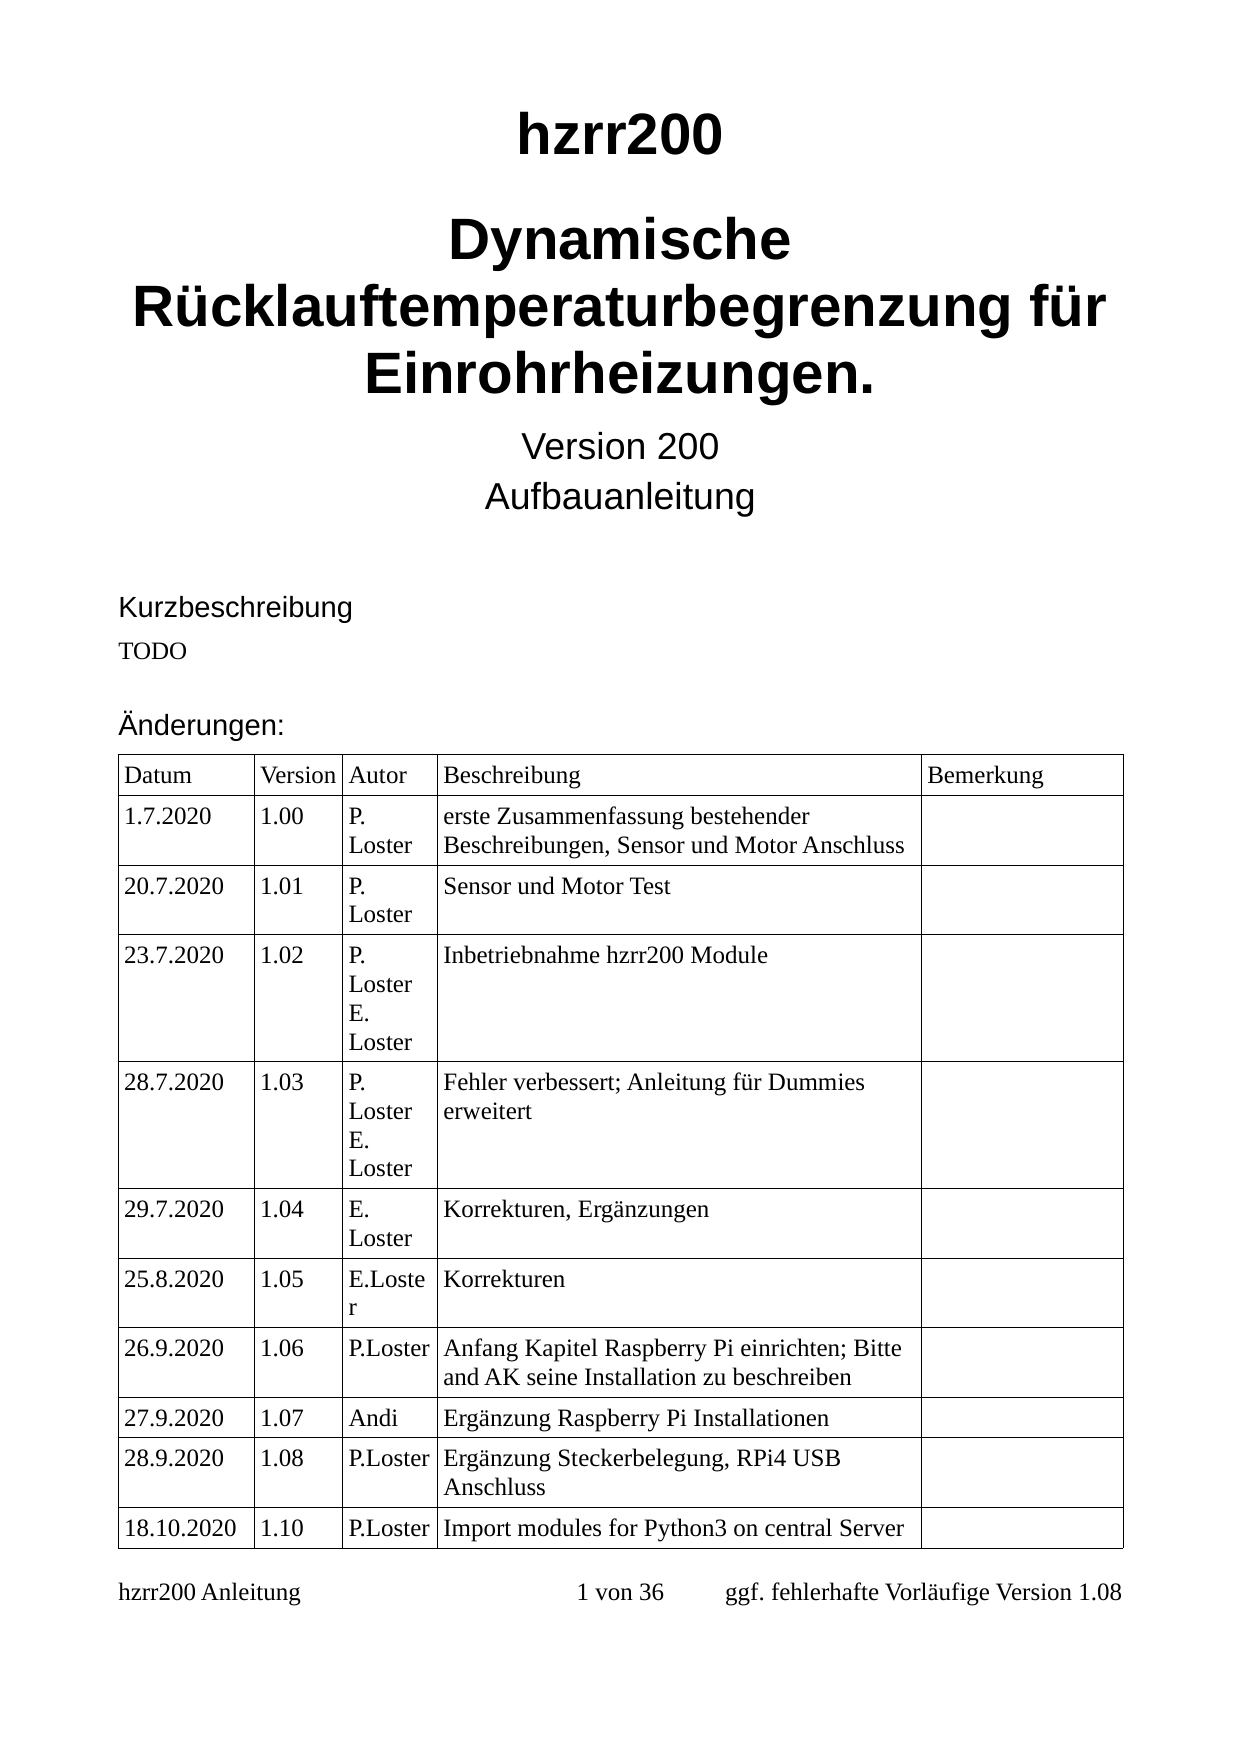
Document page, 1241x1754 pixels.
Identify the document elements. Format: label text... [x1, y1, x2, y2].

table_cell 1.03 [255, 1062, 342, 1188]
table_cell Ergänzung Raspberry Pi Installationen [438, 1398, 921, 1437]
table_cell [922, 935, 1123, 1061]
table_cell Import modules for Python3 on central Server [438, 1508, 921, 1547]
table_cell P. Loster E. Loster [343, 935, 437, 1061]
table_cell 28.9.2020 [119, 1438, 254, 1507]
table_cell 1.04 [255, 1189, 342, 1257]
table_header Bemerkung [922, 755, 1123, 795]
table_cell P. Loster [343, 796, 437, 864]
table_cell [922, 1398, 1123, 1437]
table_header Autor [343, 755, 437, 795]
table_cell 20.7.2020 [119, 866, 254, 934]
table_cell E. Loster [343, 1189, 437, 1257]
table_cell Sensor und Motor Test [438, 866, 921, 934]
subtitle Änderungen: [118, 708, 1122, 742]
table_header Version [255, 755, 342, 795]
table_cell [922, 866, 1123, 934]
table_cell 1.07 [255, 1398, 342, 1437]
title Dynamische Rücklauftemperaturbegrenzung für Einrohrheizungen. [118, 204, 1122, 406]
table_cell 26.9.2020 [119, 1328, 254, 1396]
table_cell [922, 1328, 1123, 1396]
table_cell P.Loster [343, 1508, 437, 1547]
table_cell 1.7.2020 [119, 796, 254, 864]
text TODO [118, 636, 1122, 664]
table_cell [922, 1438, 1123, 1507]
table_cell 25.8.2020 [119, 1259, 254, 1327]
table_cell 18.10.2020 [119, 1508, 254, 1547]
table_cell 1.01 [255, 866, 342, 934]
table_cell erste Zusammenfassung bestehender Beschreibungen, Sensor und Motor Anschluss [438, 796, 921, 864]
table_cell [922, 1062, 1123, 1188]
table_cell Fehler verbessert; Anleitung für Dummies erweitert [438, 1062, 921, 1188]
subtitle Aufbauanleitung [118, 474, 1122, 517]
subtitle Kurzbeschreibung [118, 590, 1122, 623]
table_cell 1.00 [255, 796, 342, 864]
table_cell 1.08 [255, 1438, 342, 1507]
table_cell 28.7.2020 [119, 1062, 254, 1188]
title hzrr200 [118, 100, 1122, 167]
table_cell 1.02 [255, 935, 342, 1061]
table_cell P. Loster [343, 866, 437, 934]
table_cell [922, 796, 1123, 864]
table_cell Ergänzung Steckerbelegung, RPi4 USB Anschluss [438, 1438, 921, 1507]
table_cell [922, 1189, 1123, 1257]
table_cell Korrekturen [438, 1259, 921, 1327]
table_cell [922, 1508, 1123, 1547]
table_cell 1.05 [255, 1259, 342, 1327]
table_cell Anfang Kapitel Raspberry Pi einrichten; Bitte and AK seine Installation zu beschreiben [438, 1328, 921, 1396]
table_cell 27.9.2020 [119, 1398, 254, 1437]
table_cell 1.10 [255, 1508, 342, 1547]
table_header Beschreibung [438, 755, 921, 795]
table_cell 23.7.2020 [119, 935, 254, 1061]
table_cell P.Loster [343, 1328, 437, 1396]
table_cell 1.06 [255, 1328, 342, 1396]
table_cell Andi [343, 1398, 437, 1437]
table_cell Korrekturen, Ergänzungen [438, 1189, 921, 1257]
table_cell P. Loster E. Loster [343, 1062, 437, 1188]
table_cell P.Loster [343, 1438, 437, 1507]
table_cell Inbetriebnahme hzrr200 Module [438, 935, 921, 1061]
table_cell [922, 1259, 1123, 1327]
table_header Datum [119, 755, 254, 795]
subtitle Version 200 [118, 424, 1122, 468]
table_cell E.Loster [343, 1259, 437, 1327]
table_cell 29.7.2020 [119, 1189, 254, 1257]
